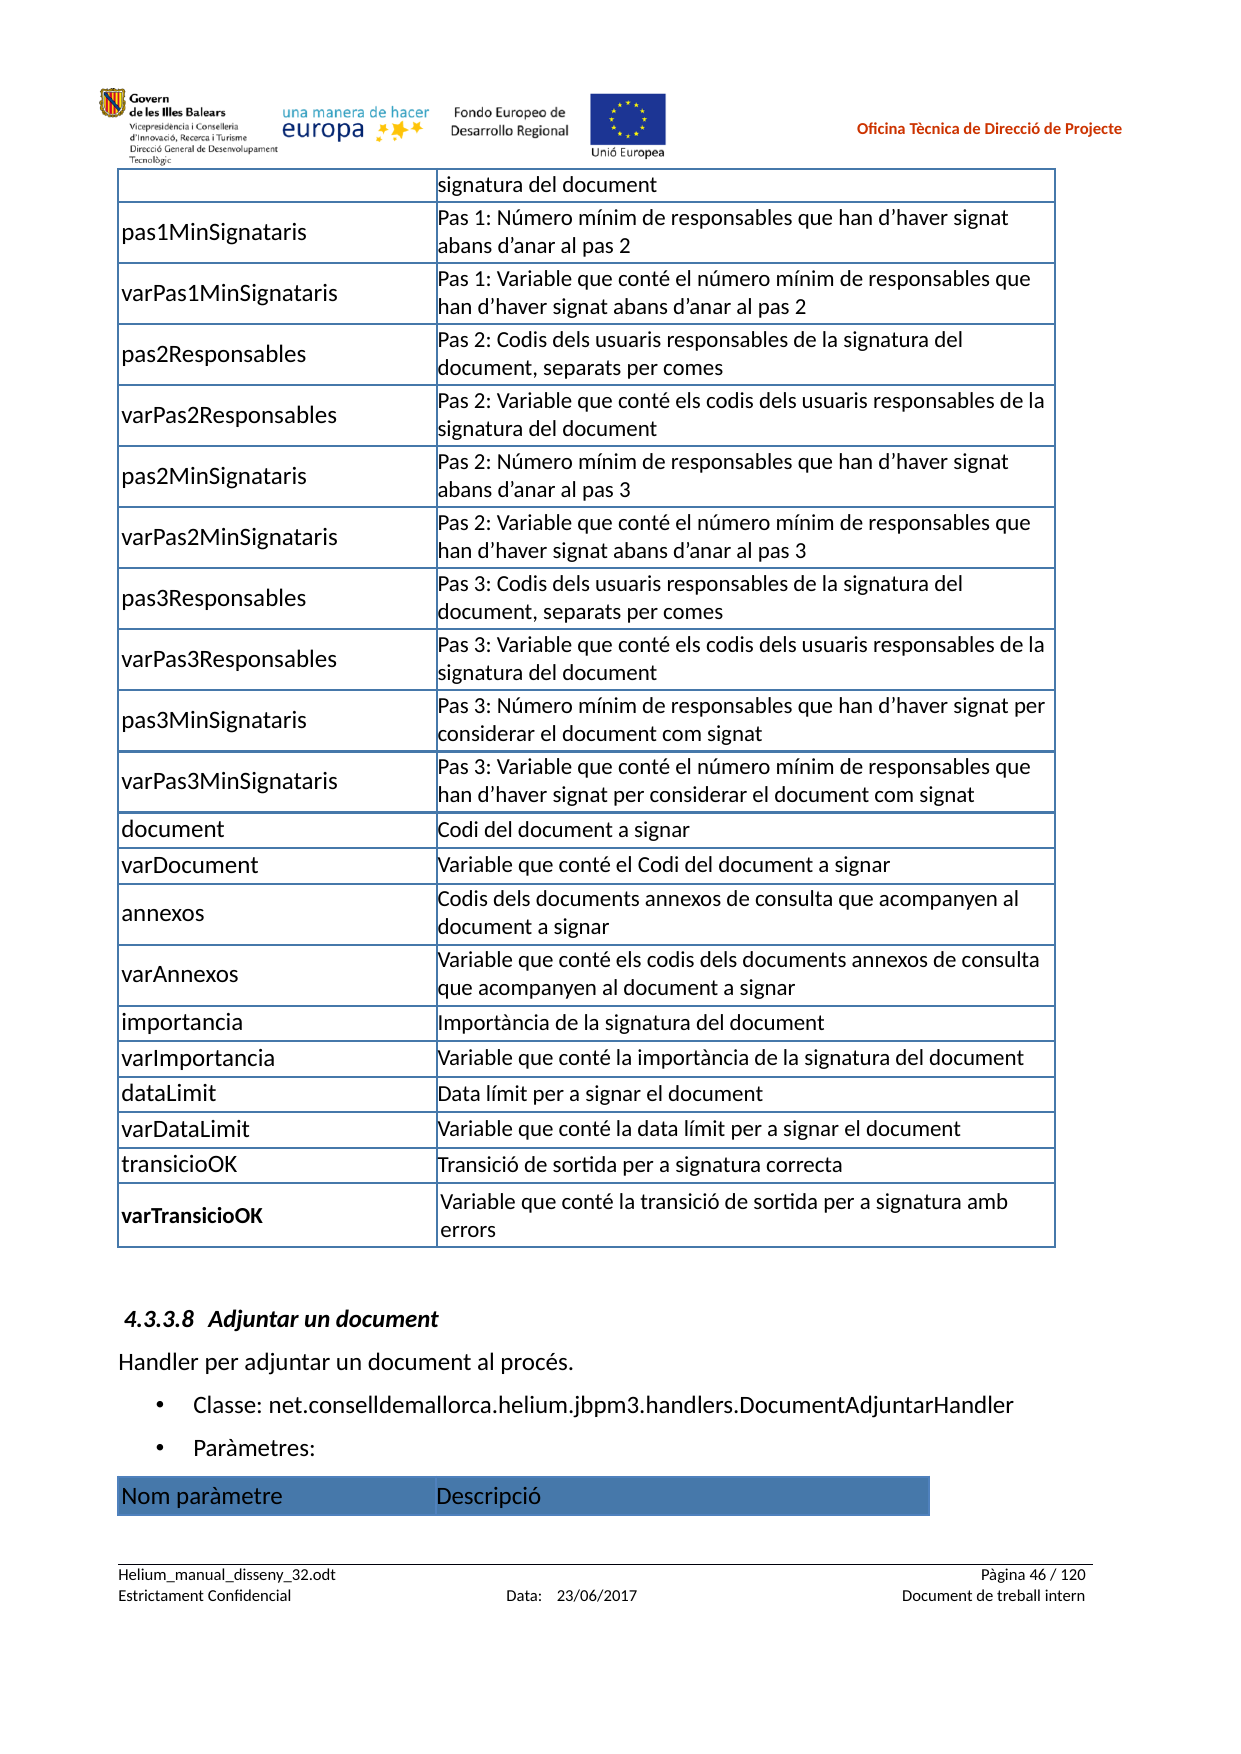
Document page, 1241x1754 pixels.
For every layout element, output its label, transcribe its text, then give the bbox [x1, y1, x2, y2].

table_cell [119, 170, 436, 201]
table_cell Variable que conté el Codi del document a signar [438, 849, 1054, 882]
text Handler per adjuntar un document al procés. [118, 1346, 1122, 1377]
list Classe: net.conselldemallorca.helium.jbpm3.handlers.DocumentAdjuntarHandler [156, 1389, 1122, 1420]
table_cell Variable que conté els codis dels documents annexos de consulta que acompanyen al document a signar [438, 946, 1054, 1004]
table_cell Variable que conté la data límit per a signar el document [438, 1113, 1054, 1147]
table_cell varImportancia [119, 1042, 436, 1076]
table_cell Pas 1: Variable que conté el número mínim de responsables que han d’haver signat abans d’anar al pas 2 [438, 264, 1054, 323]
table_cell varTransicioOK [119, 1184, 436, 1246]
table_cell pas3Responsables [119, 569, 436, 628]
table_cell Pas 3: Variable que conté el número mínim de responsables que han d’haver signat per considerar el document com signat [438, 753, 1054, 811]
table_cell Pas 2: Variable que conté el número mínim de responsables que han d’haver signat abans d’anar al pas 3 [438, 508, 1054, 567]
table_cell Pas 2: Número mínim de responsables que han d’haver signat abans d’anar al pas 3 [438, 447, 1054, 506]
table_cell varPas2Responsables [119, 386, 436, 445]
table_cell annexos [119, 885, 436, 943]
table_cell Pas 3: Codis dels usuaris responsables de la signatura del document, separats per comes [438, 569, 1054, 628]
table_cell varDocument [119, 849, 436, 882]
table_cell Pas 2: Variable que conté els codis dels usuaris responsables de la signatura del document [438, 386, 1054, 445]
table_cell Pas 3: Variable que conté els codis dels usuaris responsables de la signatura del document [438, 630, 1054, 689]
table_cell varPas3MinSignataris [119, 753, 436, 811]
table_cell Codis dels documents annexos de consulta que acompanyen al document a signar [438, 885, 1054, 943]
table_cell Pas 3: Número mínim de responsables que han d’haver signat per considerar el document com signat [438, 691, 1054, 750]
table_cell Codi del document a signar [438, 814, 1054, 847]
table_cell dataLimit [119, 1078, 436, 1111]
table_cell varPas1MinSignataris [119, 264, 436, 323]
table_cell Data límit per a signar el document [438, 1078, 1054, 1111]
table_cell Pas 1: Número mínim de responsables que han d’haver signat abans d’anar al pas 2 [438, 203, 1054, 262]
table_cell Transició de sortida per a signatura correcta [438, 1149, 1054, 1182]
table_cell varPas2MinSignataris [119, 508, 436, 567]
table_header Descripció [437, 1478, 928, 1514]
picture [99, 87, 668, 166]
table_cell signatura del document [438, 170, 1054, 201]
table_cell Importància de la signatura del document [438, 1007, 1054, 1040]
table_cell varPas3Responsables [119, 630, 436, 689]
table_cell Pas 2: Codis dels usuaris responsables de la signatura del document, separats per comes [438, 325, 1054, 384]
table_cell pas2MinSignataris [119, 447, 436, 506]
table_cell Variable que conté la transició de sortida per a signatura amb errors [438, 1184, 1054, 1246]
list Paràmetres: [156, 1432, 1122, 1463]
table_cell pas3MinSignataris [119, 691, 436, 750]
table_cell pas1MinSignataris [119, 203, 436, 262]
table_cell pas2Responsables [119, 325, 436, 384]
subtitle Adjuntar un document [118, 1304, 1122, 1334]
table_cell Variable que conté la importància de la signatura del document [438, 1042, 1054, 1076]
table_cell document [119, 814, 436, 847]
table_cell transicioOK [119, 1149, 436, 1182]
table_header Nom paràmetre [119, 1478, 435, 1514]
table_cell varAnnexos [119, 946, 436, 1004]
table_cell importancia [119, 1007, 436, 1040]
table_cell varDataLimit [119, 1113, 436, 1147]
